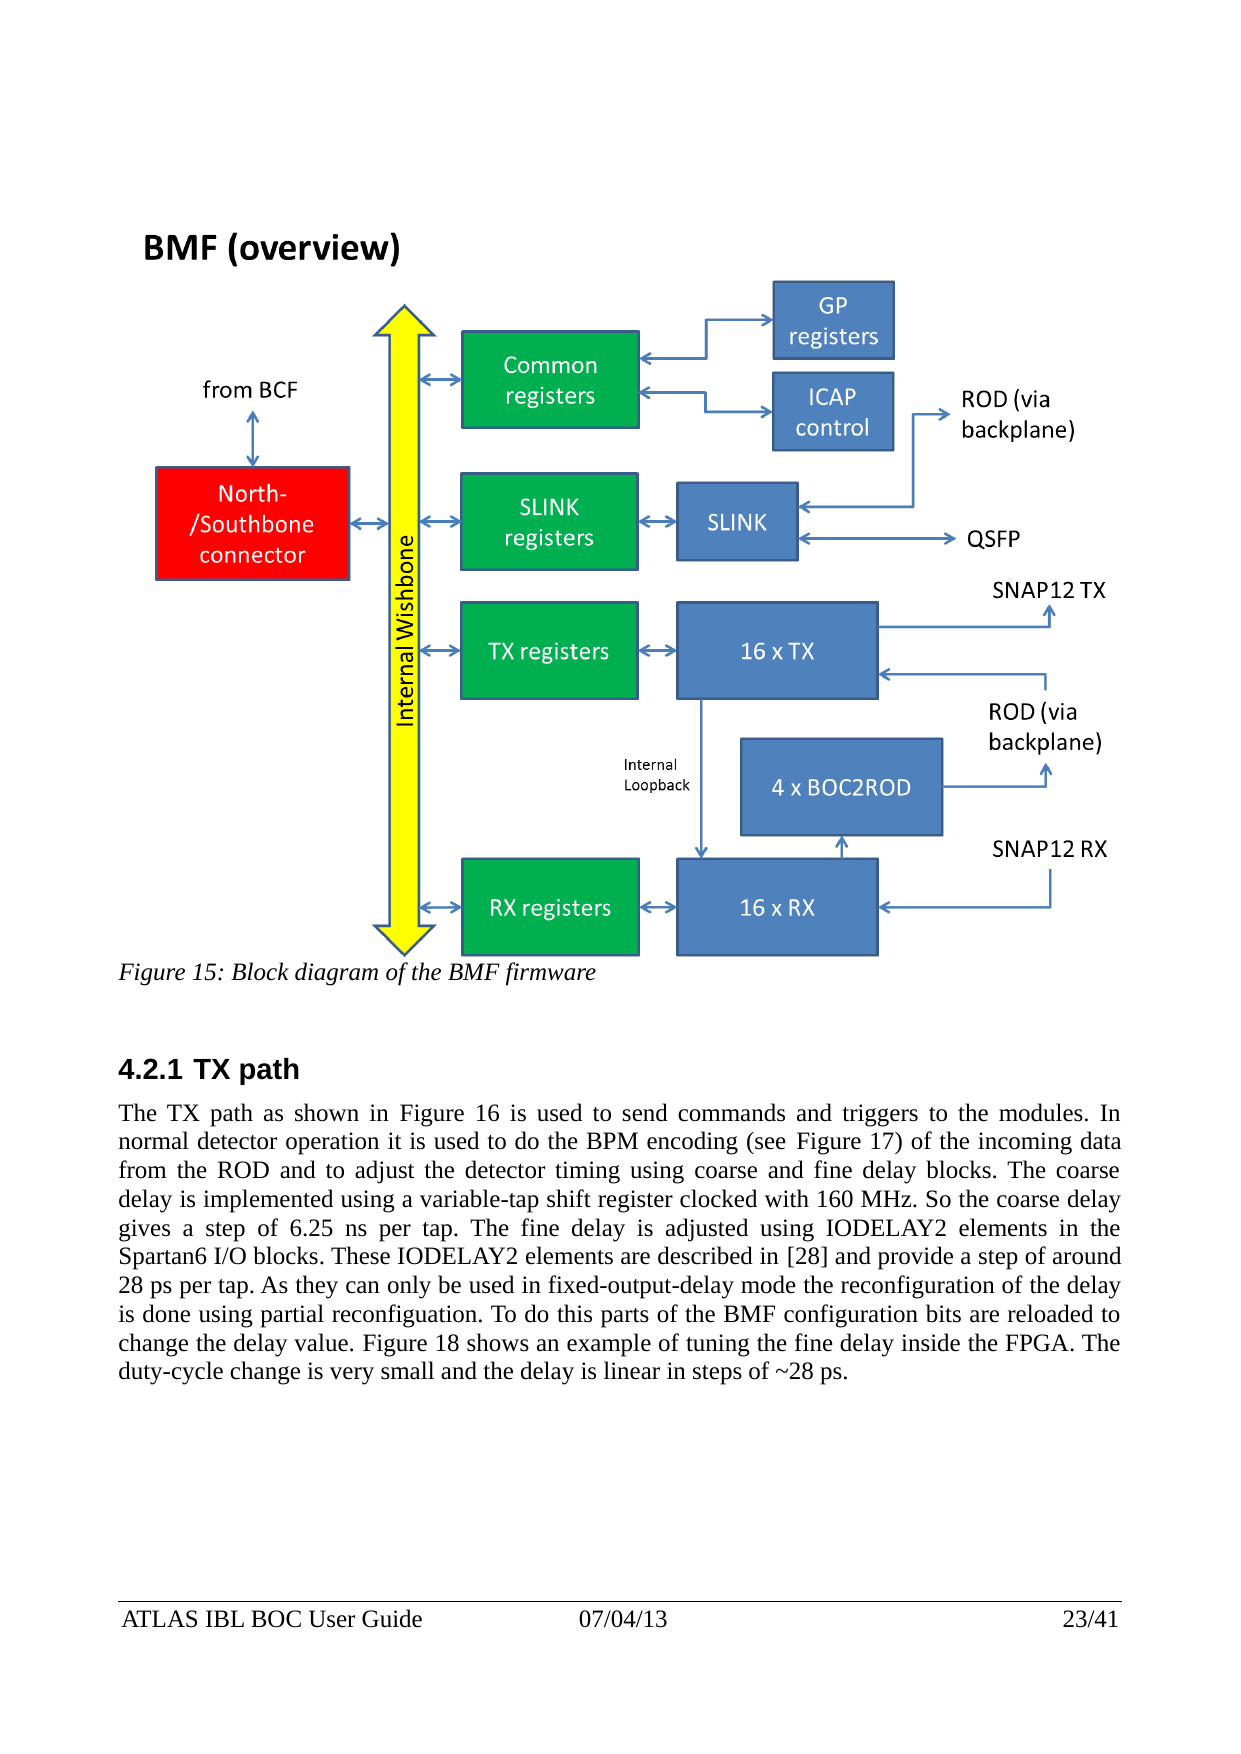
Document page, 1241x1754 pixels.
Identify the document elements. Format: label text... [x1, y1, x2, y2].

text Figure 15: Block diagram of the BMF firmware [118, 957, 1122, 985]
picture [118, 211, 1123, 957]
subtitle TX path [118, 1052, 1122, 1085]
text The TX path as shown in Figure 16 is used to send commands and triggers to the modules. In normal detector operation it is used to do the BPM encoding (see Figure 17) of the incoming data from the ROD and to adjust the detector timing using coarse and fine delay blocks. The coarse delay is implemented using a variable-tap shift register clocked with 160 MHz. So the coarse delay gives a step of 6.25 ns per tap. The fine delay is adjusted using IODELAY2 elements in the Spartan6 I/O blocks. These IODELAY2 elements are described in [28] and provide a step of around 28 ps per tap. As they can only be used in fixed-output-delay mode the reconfiguration of the delay is done using partial reconfiguation. To do this parts of the BMF configuration bits are reloaded to change the delay value. Figure 18 shows an example of tuning the fine delay inside the FPGA. The duty-cycle change is very small and the delay is linear in steps of ~28 ps. [118, 1098, 1122, 1385]
